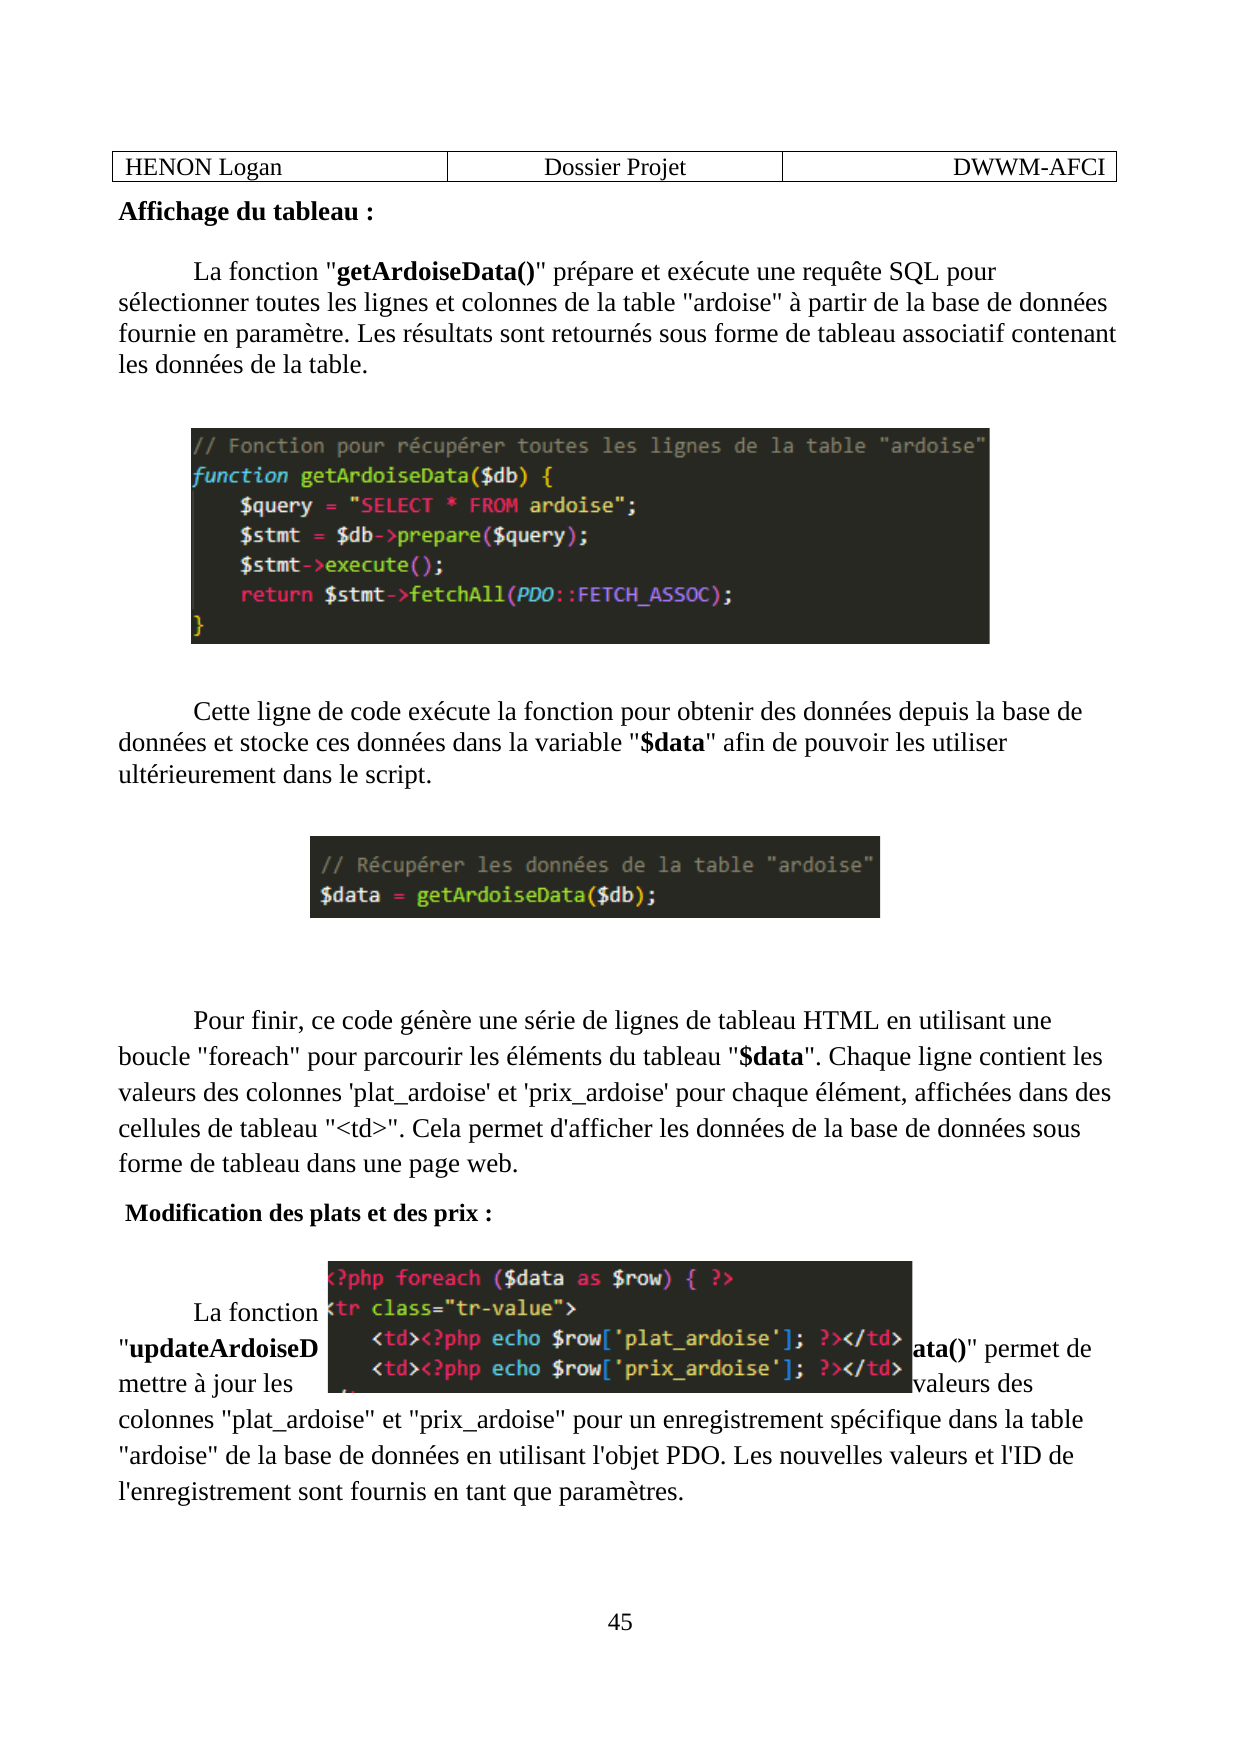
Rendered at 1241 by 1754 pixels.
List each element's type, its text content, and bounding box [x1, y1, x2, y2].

text La fonction "updateArdoiseData()" permet de mettre à jour les valeurs des colonnes "plat_ardoise" et "prix_ardoise" pour un enregistrement spécifique dans la table "ardoise" de la base de données en utilisant l'objet PDO. Les nouvelles valeurs et l'ID de l'enregistrement sont fournis en tant que paramètres. [118, 1296, 1122, 1506]
picture [310, 836, 881, 918]
text Modification des plats et des prix : [118, 1198, 1122, 1226]
text Pour finir, ce code génère une série de lignes de tableau HTML en utilisant une boucle "foreach" pour parcourir les éléments du tableau "$data". Chaque ligne contient les valeurs des colonnes 'plat_ardoise' et 'prix_ardoise' pour chaque élément, affichées dans des cellules de tableau "<td>". Cela permet d'afficher les données de la base de données sous forme de tableau dans une page web. [118, 1004, 1122, 1178]
text La fonction "getArdoiseData()" prépare et exécute une requête SQL pour sélectionner toutes les lignes et colonnes de la table "ardoise" à partir de la base de données fournie en paramètre. Les résultats sont retournés sous forme de tableau associatif contenant les données de la table. [118, 254, 1122, 379]
text Affichage du tableau : [118, 195, 1122, 226]
text Cette ligne de code exécute la fonction pour obtenir des données depuis la base de données et stocke ces données dans la variable "$data" afin de pouvoir les utiliser ultérieurement dans le script. [118, 695, 1122, 789]
picture [327, 1261, 913, 1393]
picture [191, 428, 990, 644]
